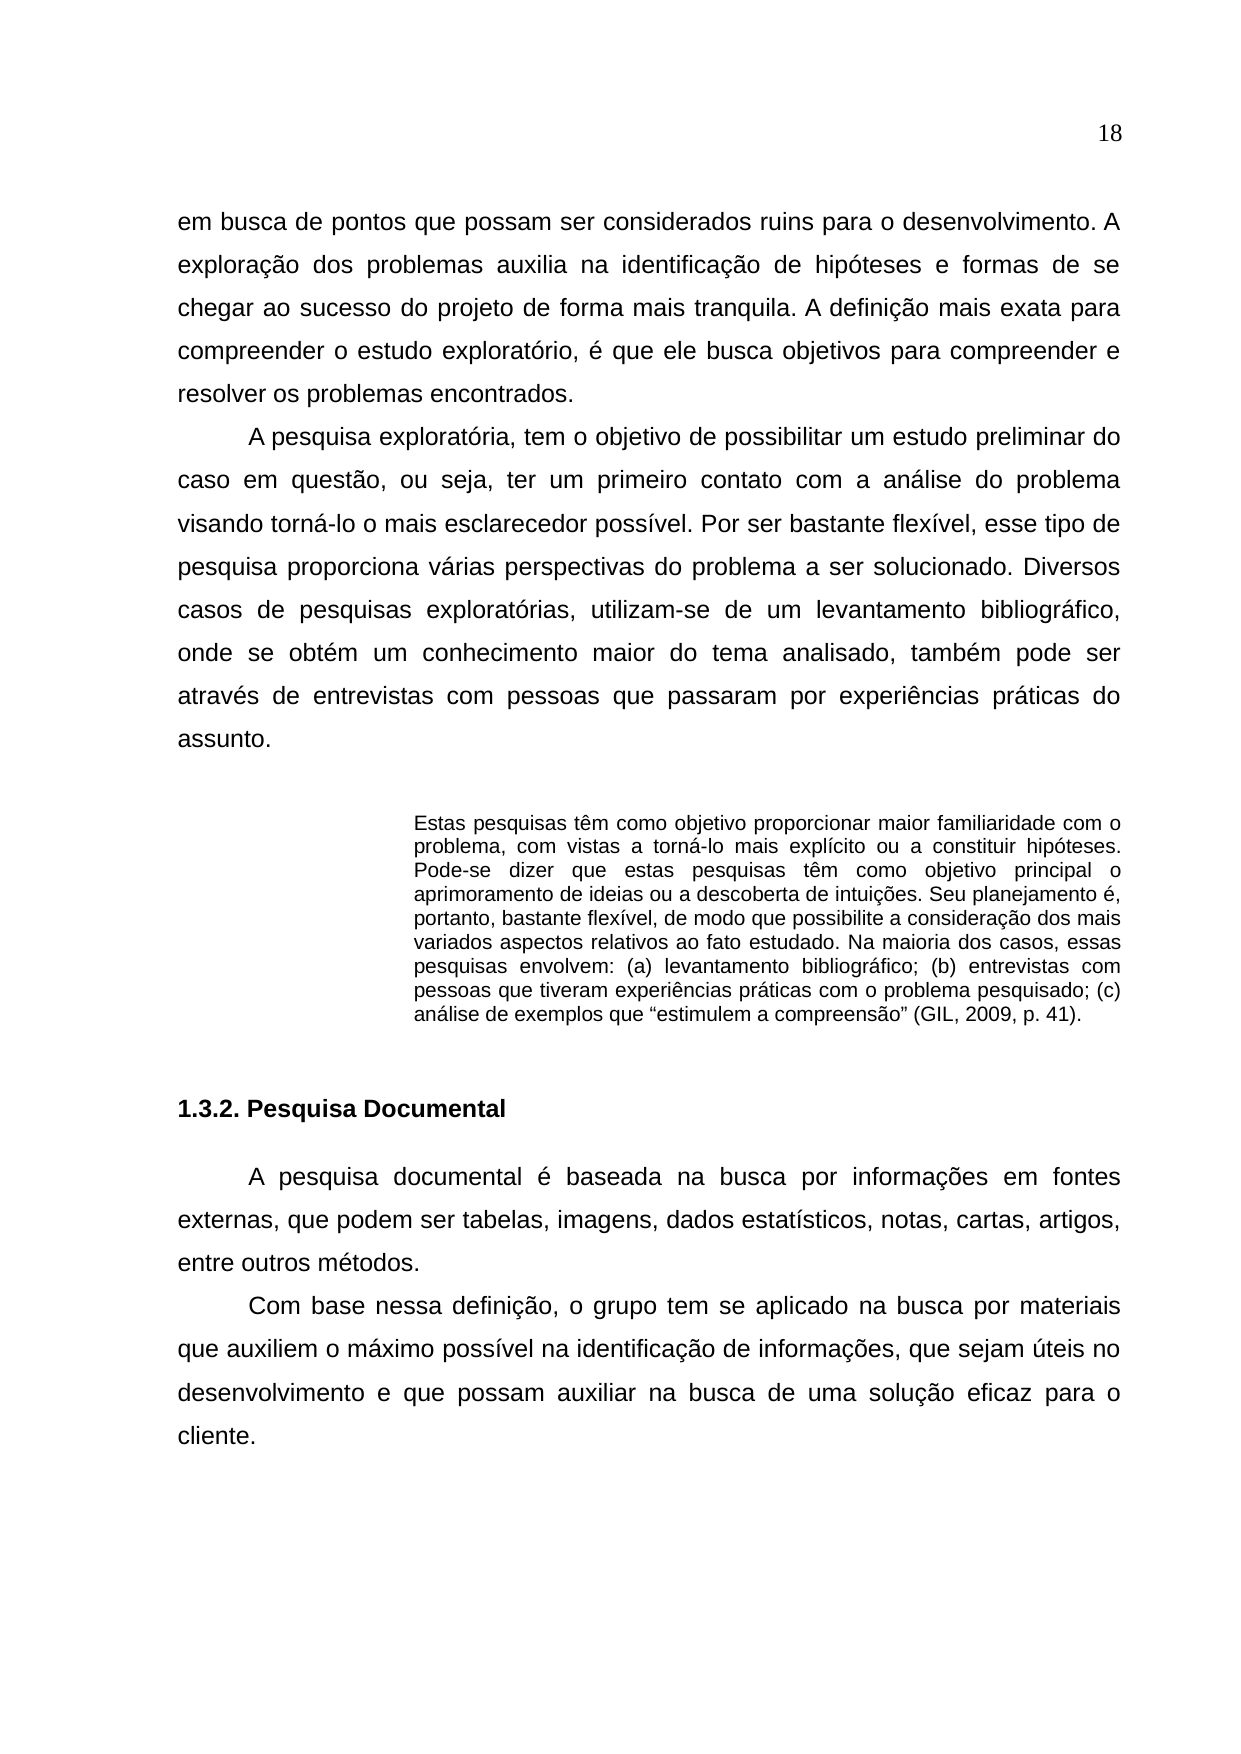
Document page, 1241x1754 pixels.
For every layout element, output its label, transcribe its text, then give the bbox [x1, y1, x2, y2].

subtitle 1.3.2. Pesquisa Documental [177, 1094, 1122, 1123]
text Estas pesquisas têm como objetivo proporcionar maior familiaridade com o problema, com vistas a torná-lo mais explícito ou a constituir hipóteses. Pode-se dizer que estas pesquisas têm como objetivo principal o aprimoramento de ideias ou a descoberta de intuições. Seu planejamento é, portanto, bastante flexível, de modo que possibilite a consideração dos mais variados aspectos relativos ao fato estudado. Na maioria dos casos, essas pesquisas envolvem: (a) levantamento bibliográfico; (b) entrevistas com pessoas que tiveram experiências práticas com o problema pesquisado; (c) análise de exemplos que “estimulem a compreensão” (GIL, 2009, p. 41). [413, 810, 1122, 1026]
text A pesquisa documental é baseada na busca por informações em fontes externas, que podem ser tabelas, imagens, dados estatísticos, notas, cartas, artigos, entre outros métodos. [177, 1162, 1122, 1277]
text A pesquisa exploratória, tem o objetivo de possibilitar um estudo preliminar do caso em questão, ou seja, ter um primeiro contato com a análise do problema visando torná-lo o mais esclarecedor possível. Por ser bastante flexível, esse tipo de pesquisa proporciona várias perspectivas do problema a ser solucionado. Diversos casos de pesquisas exploratórias, utilizam-se de um levantamento bibliográfico, onde se obtém um conhecimento maior do tema analisado, também pode ser através de entrevistas com pessoas que passaram por experiências práticas do assunto. [177, 422, 1122, 753]
text em busca de pontos que possam ser considerados ruins para o desenvolvimento. A exploração dos problemas auxilia na identificação de hipóteses e formas de se chegar ao sucesso do projeto de forma mais tranquila. A definição mais exata para compreender o estudo exploratório, é que ele busca objetivos para compreender e resolver os problemas encontrados. [177, 207, 1122, 408]
text Com base nessa definição, o grupo tem se aplicado na busca por materiais que auxiliem o máximo possível na identificação de informações, que sejam úteis no desenvolvimento e que possam auxiliar na busca de uma solução eficaz para o cliente. [177, 1291, 1122, 1449]
